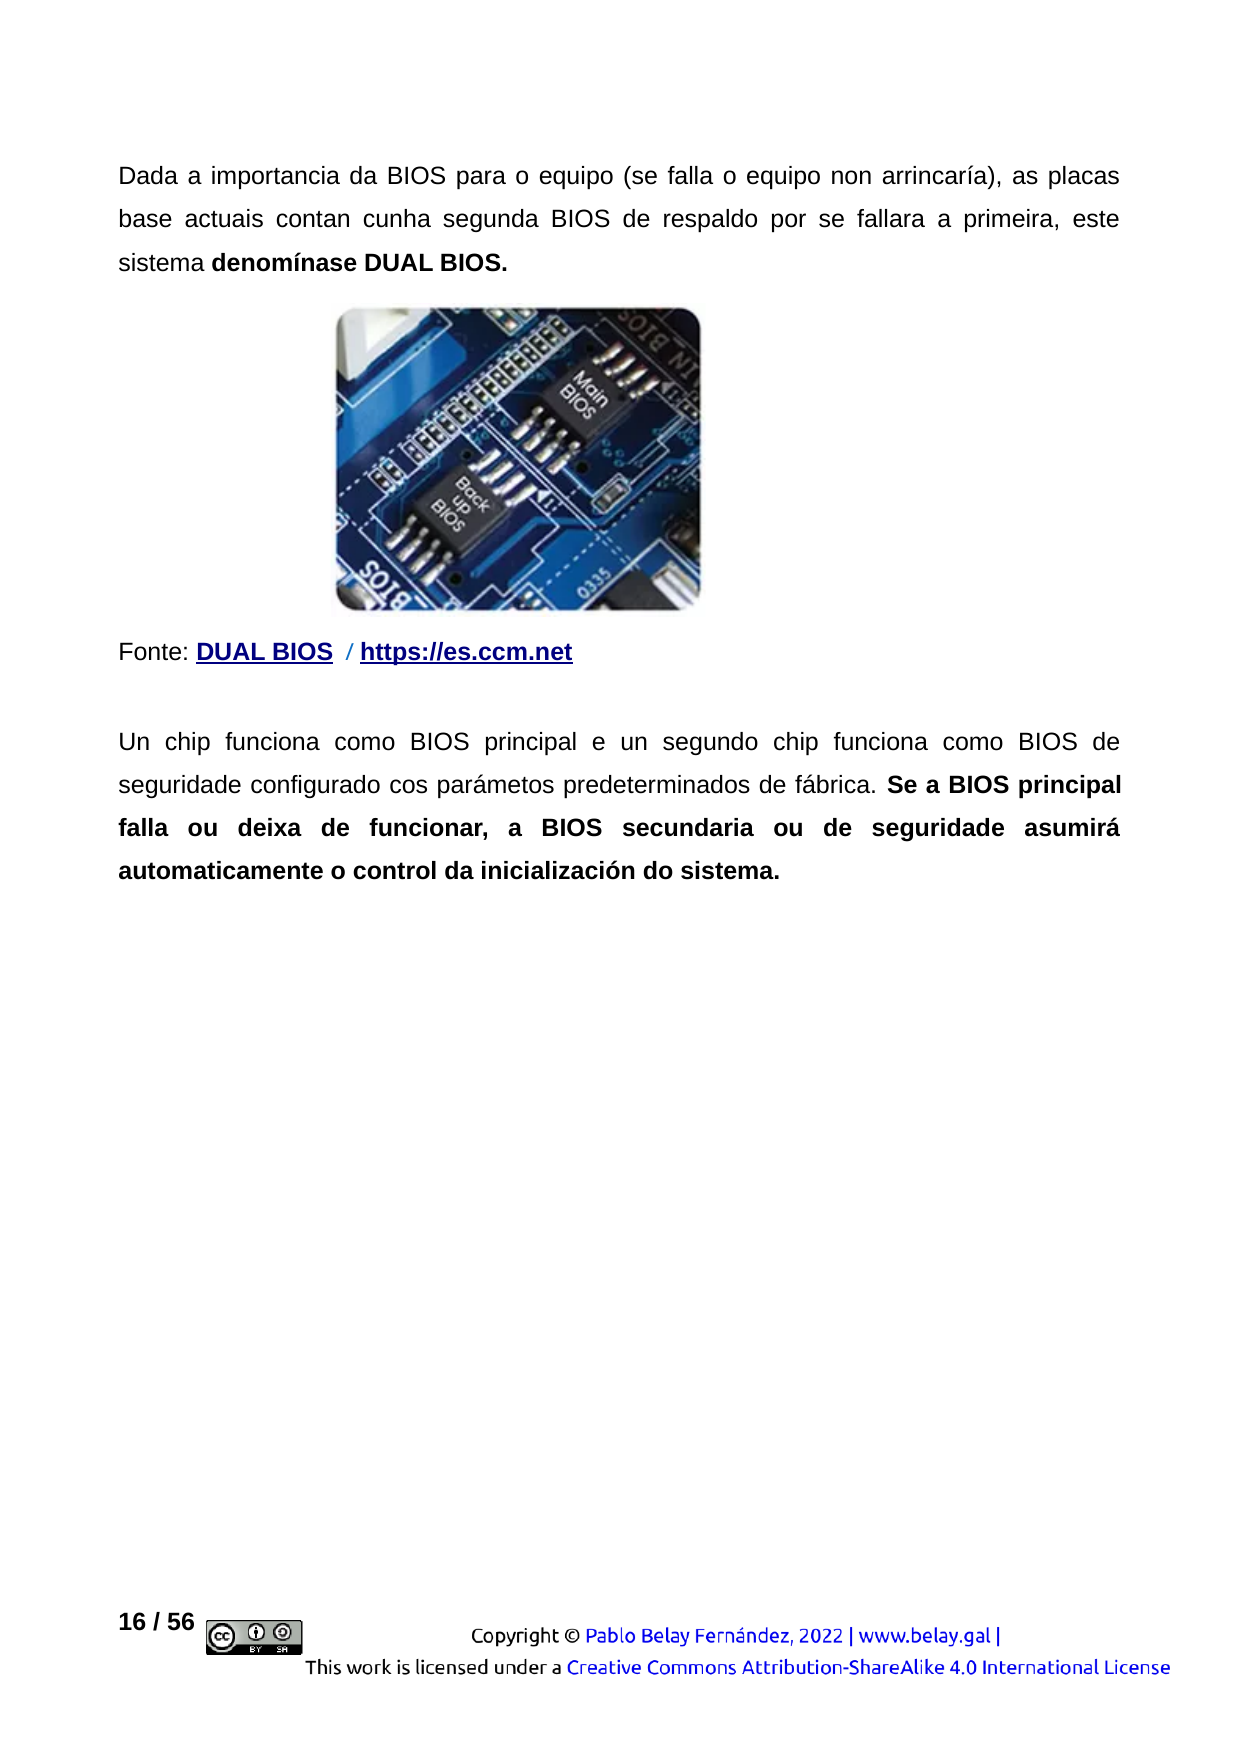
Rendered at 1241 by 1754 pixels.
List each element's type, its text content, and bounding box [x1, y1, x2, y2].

text Fonte: DUAL BIOS / https://es.ccm.net [118, 636, 1122, 668]
picture [200, 1604, 1205, 1690]
text Un chip funciona como BIOS principal e un segundo chip funciona como BIOS de seguridade configurado cos parámetos predeterminados de fábrica. Se a BIOS principal falla ou deixa de funcionar, a BIOS secundaria ou de seguridade asumirá automaticamente o control da inicialización do sistema. [118, 727, 1122, 885]
text Dada a importancia da BIOS para o equipo (se falla o equipo non arrincaría), as placas base actuais contan cunha segunda BIOS de respaldo por se fallara a primeira, este sistema denomínase DUAL BIOS. [118, 161, 1122, 276]
picture [330, 303, 706, 617]
